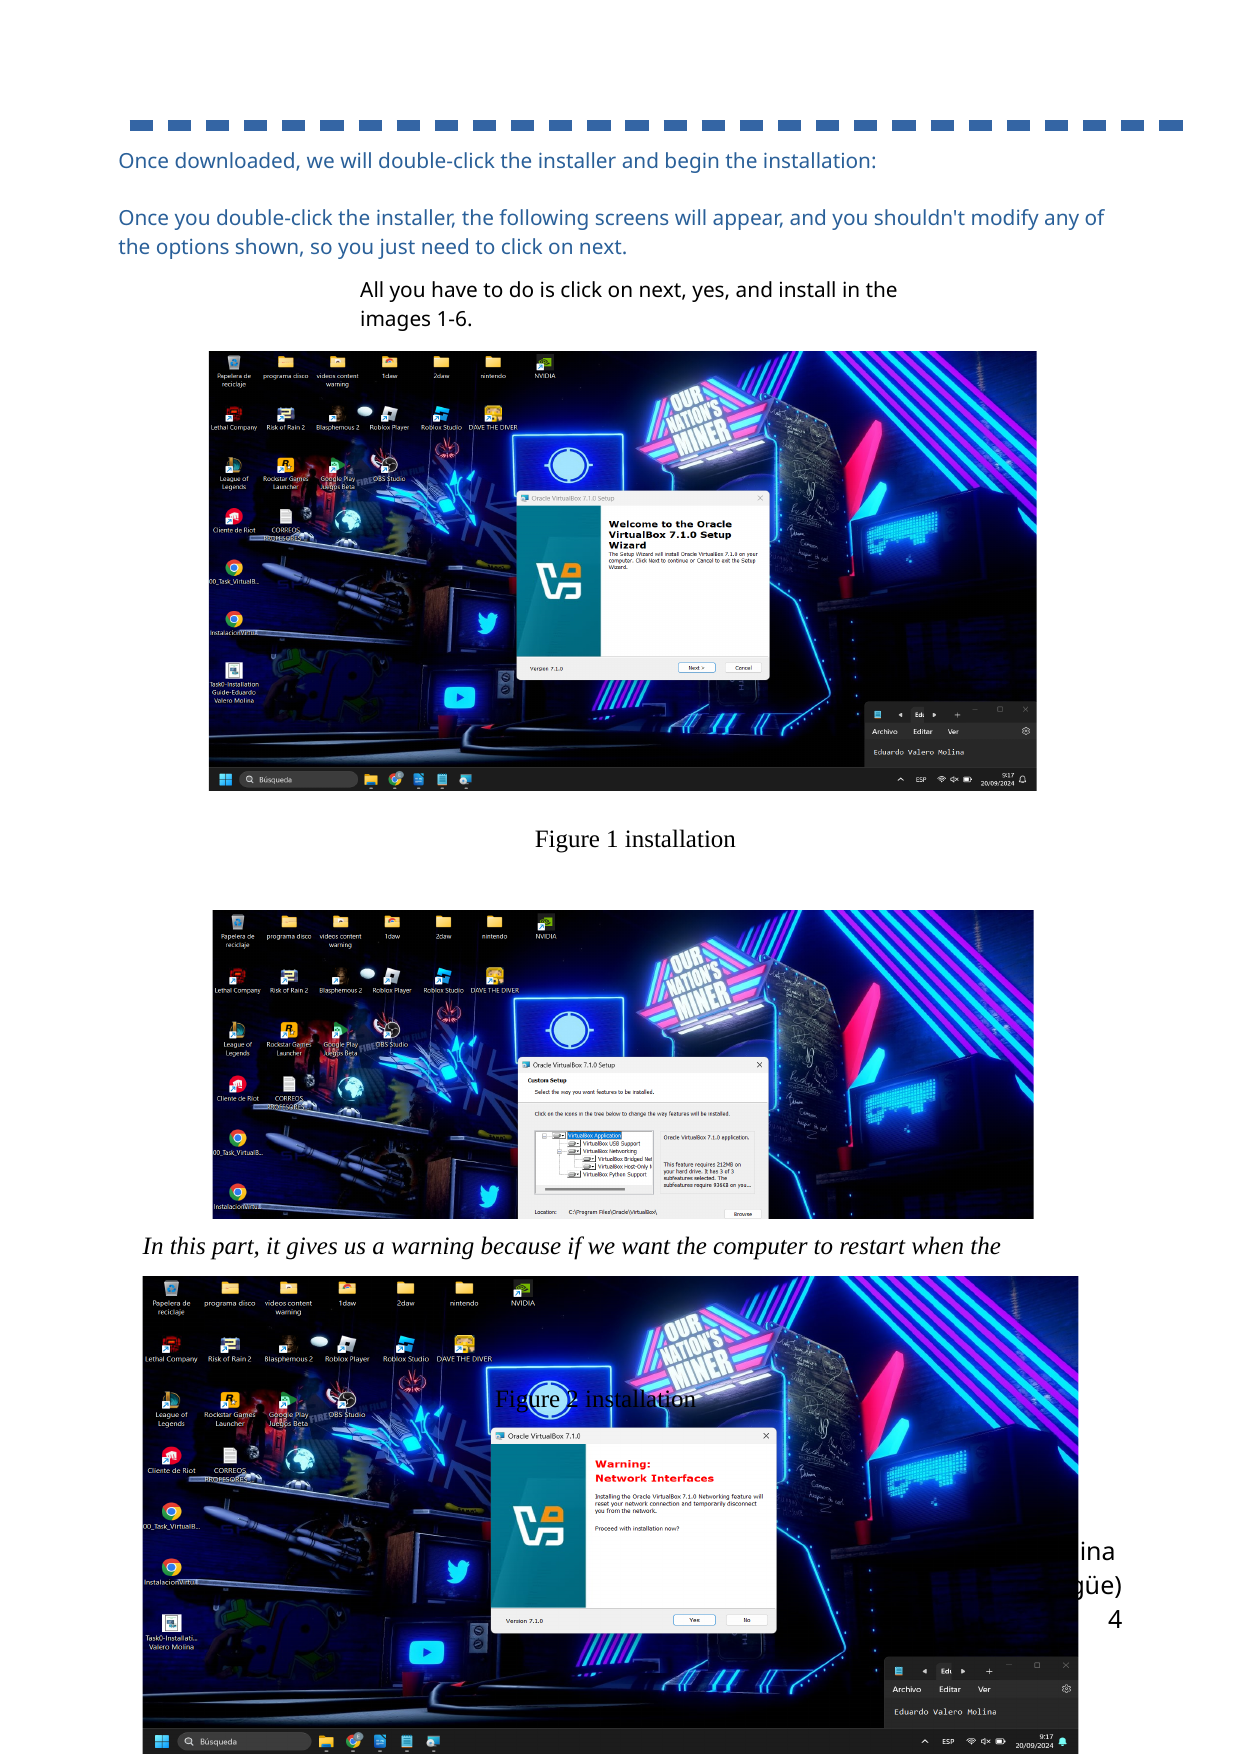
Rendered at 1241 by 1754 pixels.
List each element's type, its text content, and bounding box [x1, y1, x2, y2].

picture [212, 910, 1034, 1219]
picture [142, 1276, 1079, 1754]
picture [208, 351, 1037, 791]
text In this part, it gives us a warning because if we want the computer to restart when the installation is finished. [142, 1231, 1078, 1276]
text Once downloaded, we will double-click the installer and begin the installation: [118, 147, 1122, 175]
text Once you double-click the installer, the following screens will appear, and you shouldn't modify any of the options shown, so you just need to click on next. [118, 203, 1122, 260]
